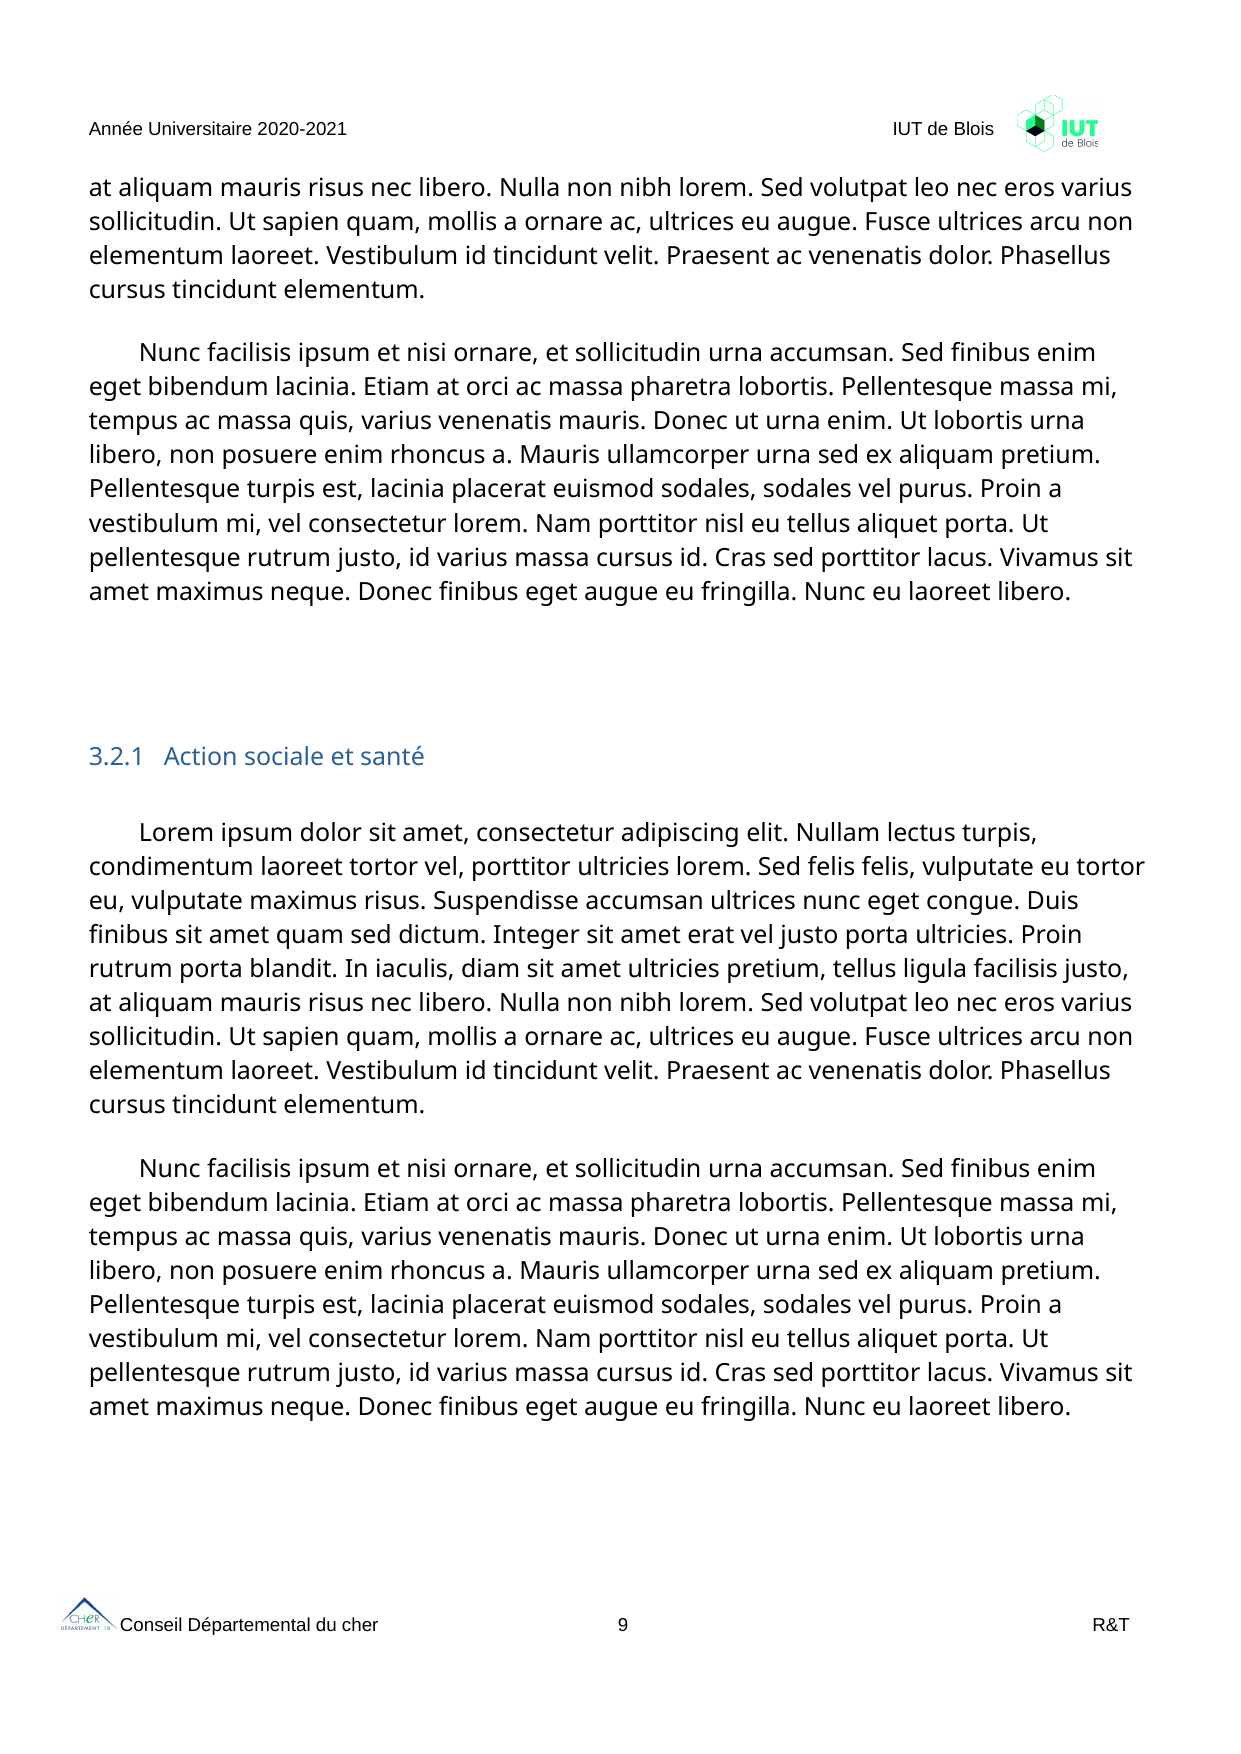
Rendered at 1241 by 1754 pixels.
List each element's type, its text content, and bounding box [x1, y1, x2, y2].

subtitle Action sociale et santé [88, 738, 1152, 772]
picture [61, 1597, 118, 1630]
text Lorem ipsum dolor sit amet, consectetur adipiscing elit. Nullam lectus turpis, condimentum laoreet tortor vel, porttitor ultricies lorem. Sed felis felis, vulputate eu tortor eu, vulputate maximus risus. Suspendisse accumsan ultrices nunc eget congue. Duis finibus sit amet quam sed dictum. Integer sit amet erat vel justo porta ultricies. Proin rutrum porta blandit. In iaculis, diam sit amet ultricies pretium, tellus ligula facilisis justo, at aliquam mauris risus nec libero. Nulla non nibh lorem. Sed volutpat leo nec eros varius sollicitudin. Ut sapien quam, mollis a ornare ac, ultrices eu augue. Fusce ultrices arcu non elementum laoreet. Vestibulum id tincidunt velit. Praesent ac venenatis dolor. Phasellus cursus tincidunt elementum. [88, 814, 1152, 1121]
text Nunc facilisis ipsum et nisi ornare, et sollicitudin urna accumsan. Sed finibus enim eget bibendum lacinia. Etiam at orci ac massa pharetra lobortis. Pellentesque massa mi, tempus ac massa quis, varius venenatis mauris. Donec ut urna enim. Ut lobortis urna libero, non posuere enim rhoncus a. Mauris ullamcorper urna sed ex aliquam pretium. Pellentesque turpis est, lacinia placerat euismod sodales, sodales vel purus. Proin a vestibulum mi, vel consectetur lorem. Nam porttitor nisl eu tellus aliquet porta. Ut pellentesque rutrum justo, id varius massa cursus id. Cras sed porttitor lacus. Vivamus sit amet maximus neque. Donec finibus eget augue eu fringilla. Nunc eu laoreet libero. [88, 335, 1152, 607]
text Nunc facilisis ipsum et nisi ornare, et sollicitudin urna accumsan. Sed finibus enim eget bibendum lacinia. Etiam at orci ac massa pharetra lobortis. Pellentesque massa mi, tempus ac massa quis, varius venenatis mauris. Donec ut urna enim. Ut lobortis urna libero, non posuere enim rhoncus a. Mauris ullamcorper urna sed ex aliquam pretium. Pellentesque turpis est, lacinia placerat euismod sodales, sodales vel purus. Proin a vestibulum mi, vel consectetur lorem. Nam porttitor nisl eu tellus aliquet porta. Ut pellentesque rutrum justo, id varius massa cursus id. Cras sed porttitor lacus. Vivamus sit amet maximus neque. Donec finibus eget augue eu fringilla. Nunc eu laoreet libero. [88, 1151, 1152, 1423]
picture [1017, 95, 1098, 152]
text at aliquam mauris risus nec libero. Nulla non nibh lorem. Sed volutpat leo nec eros varius sollicitudin. Ut sapien quam, mollis a ornare ac, ultrices eu augue. Fusce ultrices arcu non elementum laoreet. Vestibulum id tincidunt velit. Praesent ac venenatis dolor. Phasellus cursus tincidunt elementum. [88, 169, 1152, 305]
